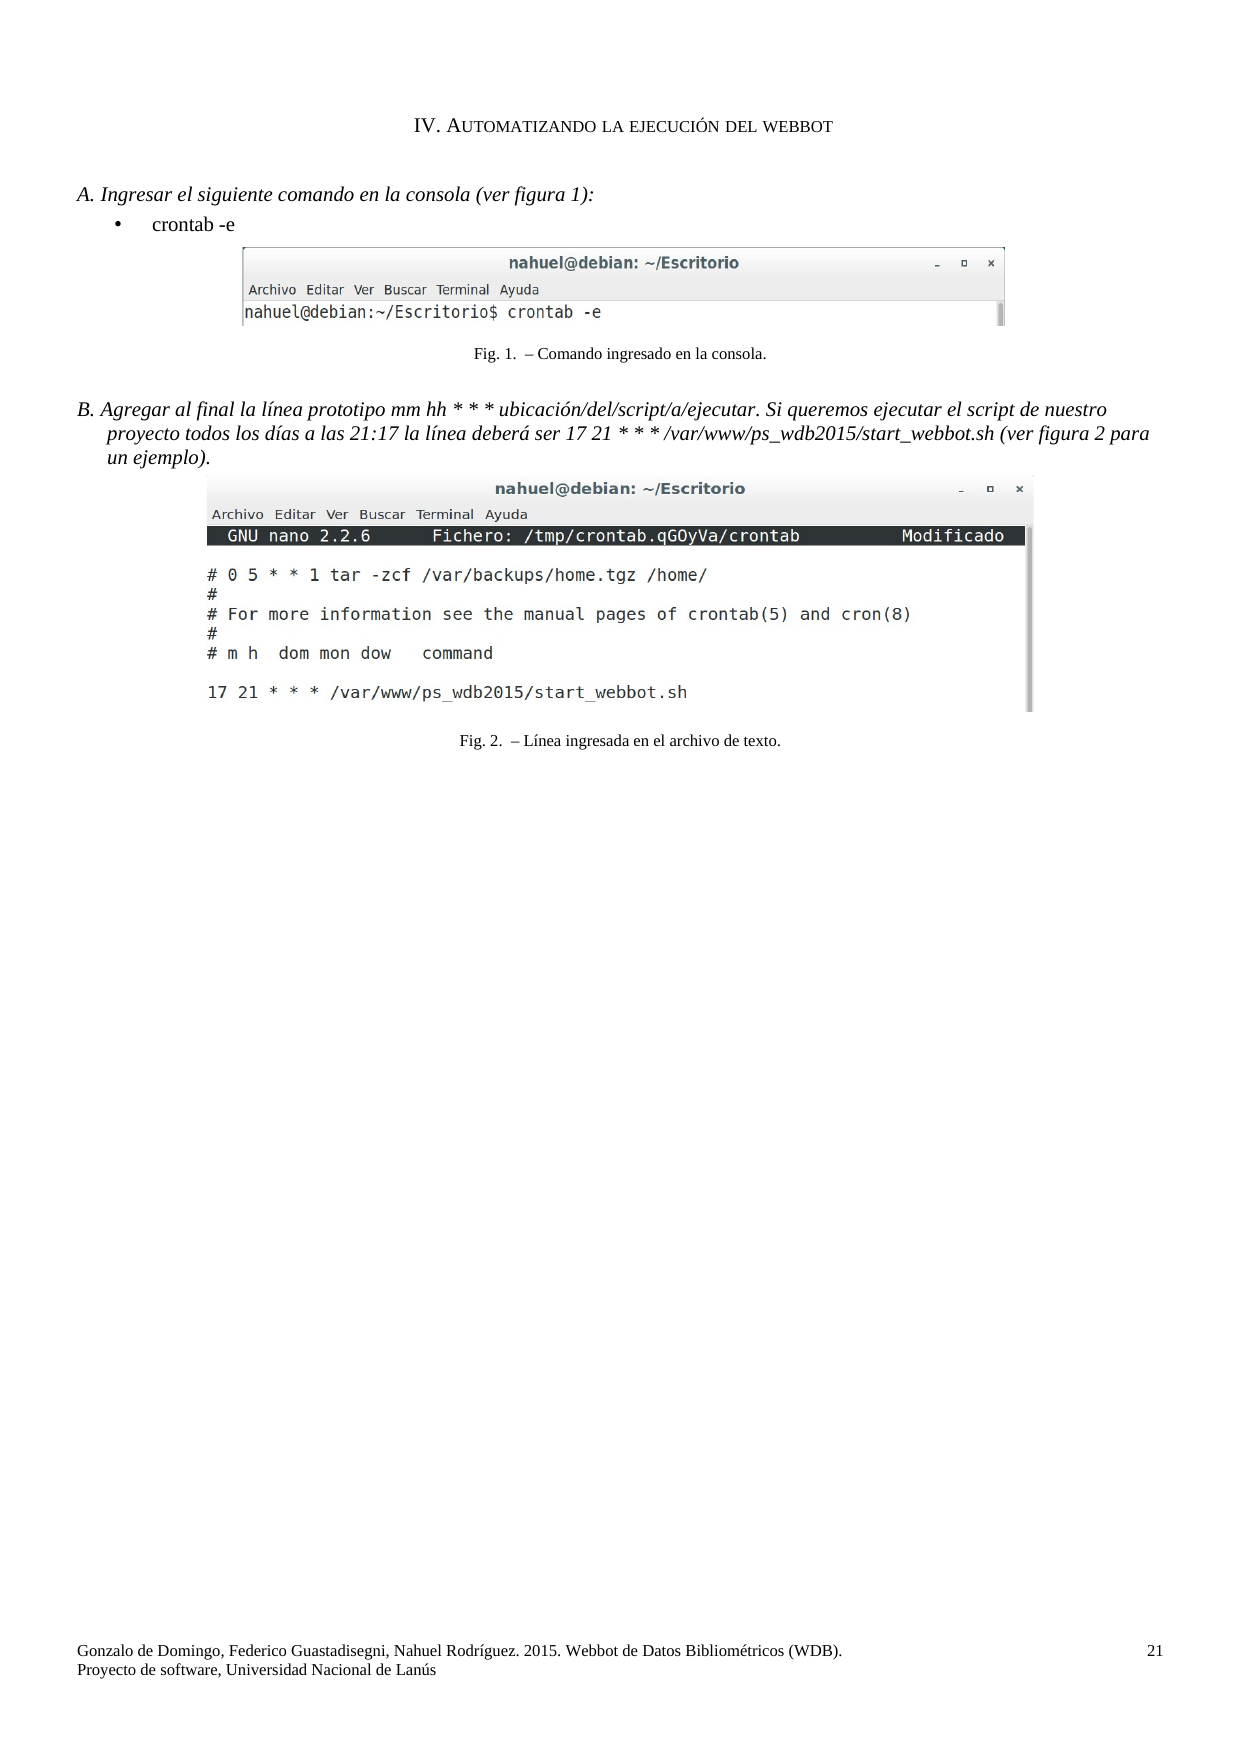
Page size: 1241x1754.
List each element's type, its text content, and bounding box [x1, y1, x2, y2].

subtitle Agregar al final la línea prototipo mm hh * * * ubicación/del/script/a/ejecutar. Si queremos ejecutar el script de nuestro proyecto todos los días a las 21:17 la línea deberá ser 17 21 * * * /var/www/ps_wdb2015/start_webbot.sh (ver figura 2 para un ejemplo). [77, 397, 1163, 469]
list – Comando ingresado en la consola. [77, 344, 1163, 363]
picture [242, 247, 1005, 326]
subtitle Automatizando la ejecución del webbot [77, 112, 1163, 137]
list crontab -e [114, 212, 1163, 236]
list – Línea ingresada en el archivo de texto. [77, 730, 1163, 749]
subtitle Ingresar el siguiente comando en la consola (ver figura 1): [77, 182, 1163, 206]
picture [206, 475, 1034, 712]
